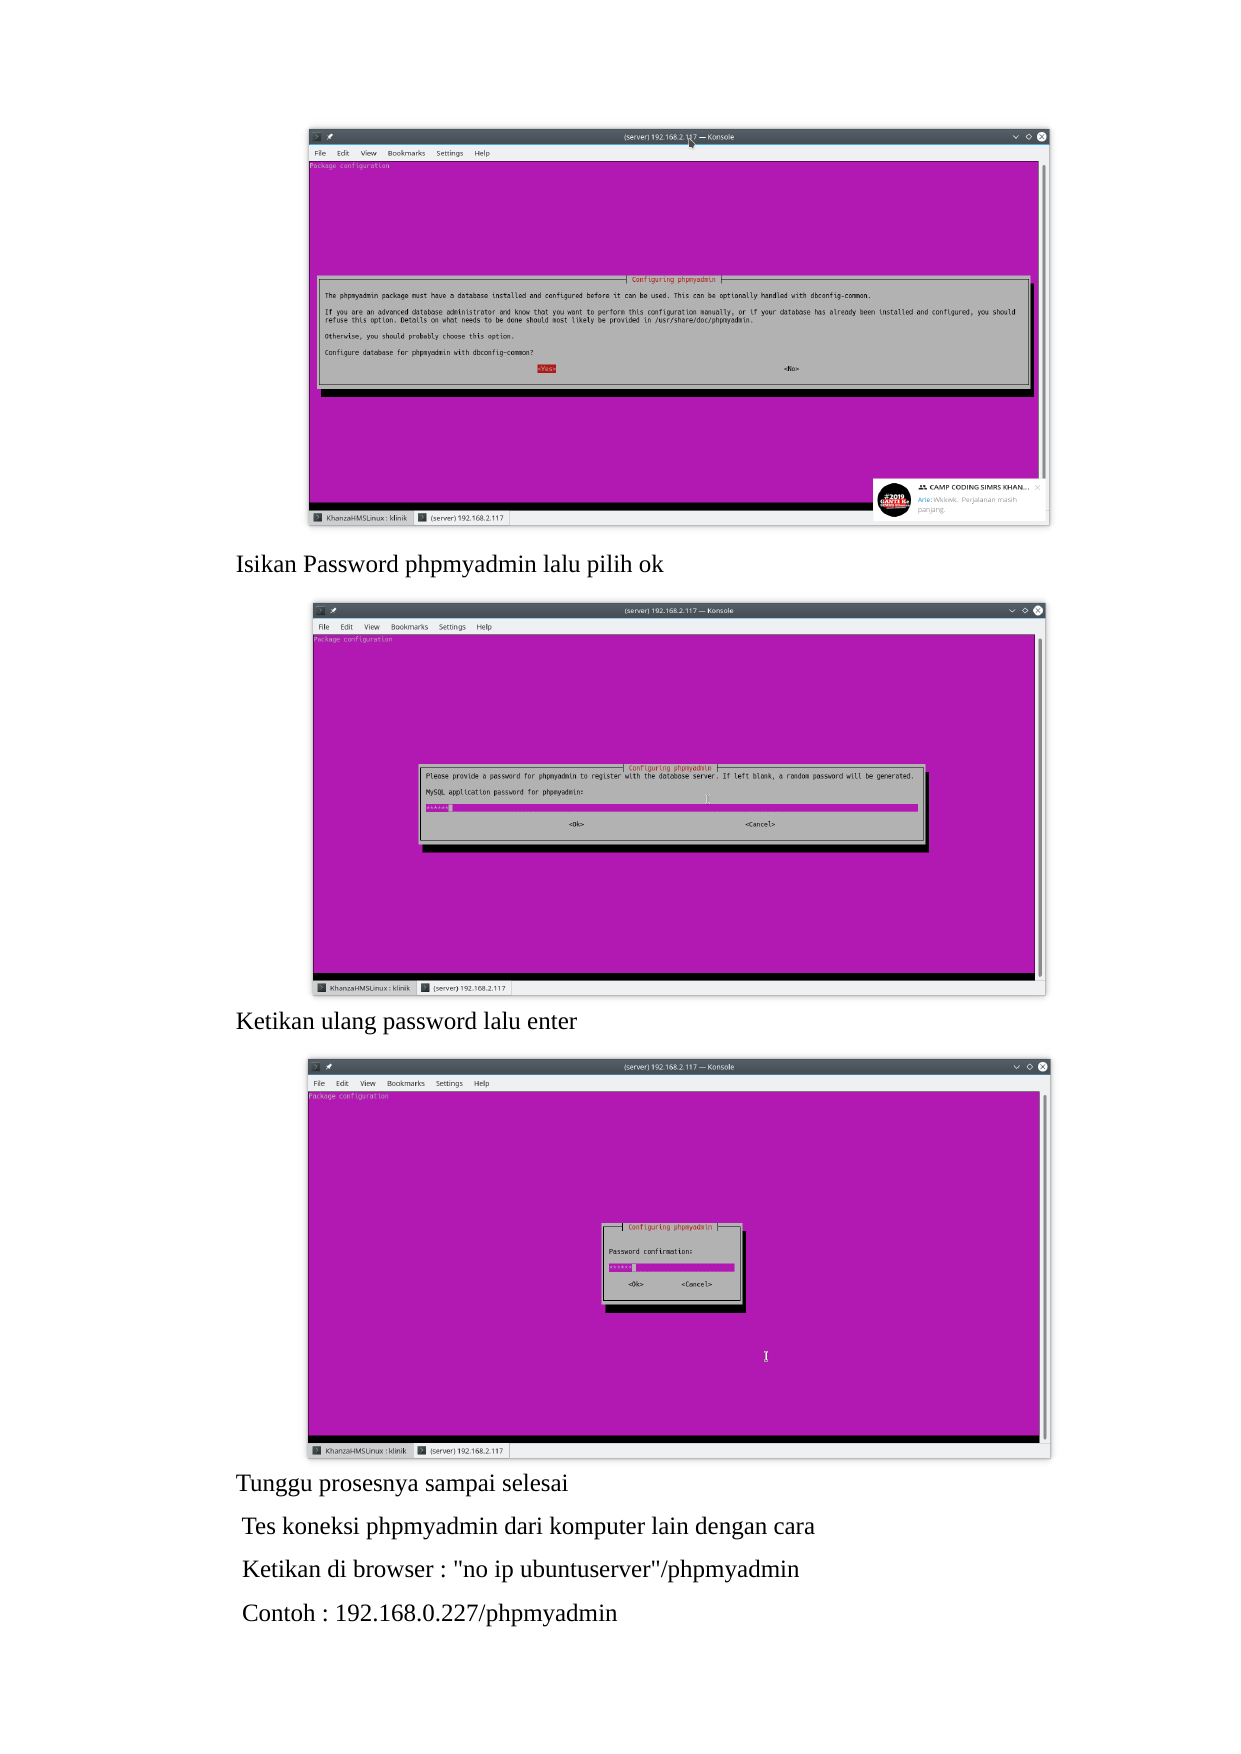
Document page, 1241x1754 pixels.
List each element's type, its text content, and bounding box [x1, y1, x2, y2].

text Contoh : 192.168.0.227/phpmyadmin [236, 1598, 1122, 1626]
picture [297, 1048, 1061, 1469]
text Isikan Password phpmyadmin lalu pilih ok [236, 549, 1122, 578]
picture [298, 118, 1060, 536]
picture [302, 592, 1056, 1006]
text Tunggu prosesnya sampai selesai [236, 1049, 1122, 1497]
text Ketikan ulang password lalu enter [236, 636, 1122, 1034]
text Tes koneksi phpmyadmin dari komputer lain dengan cara [236, 1511, 1122, 1540]
text Ketikan di browser : "no ip ubuntuserver"/phpmyadmin [236, 1554, 1122, 1583]
